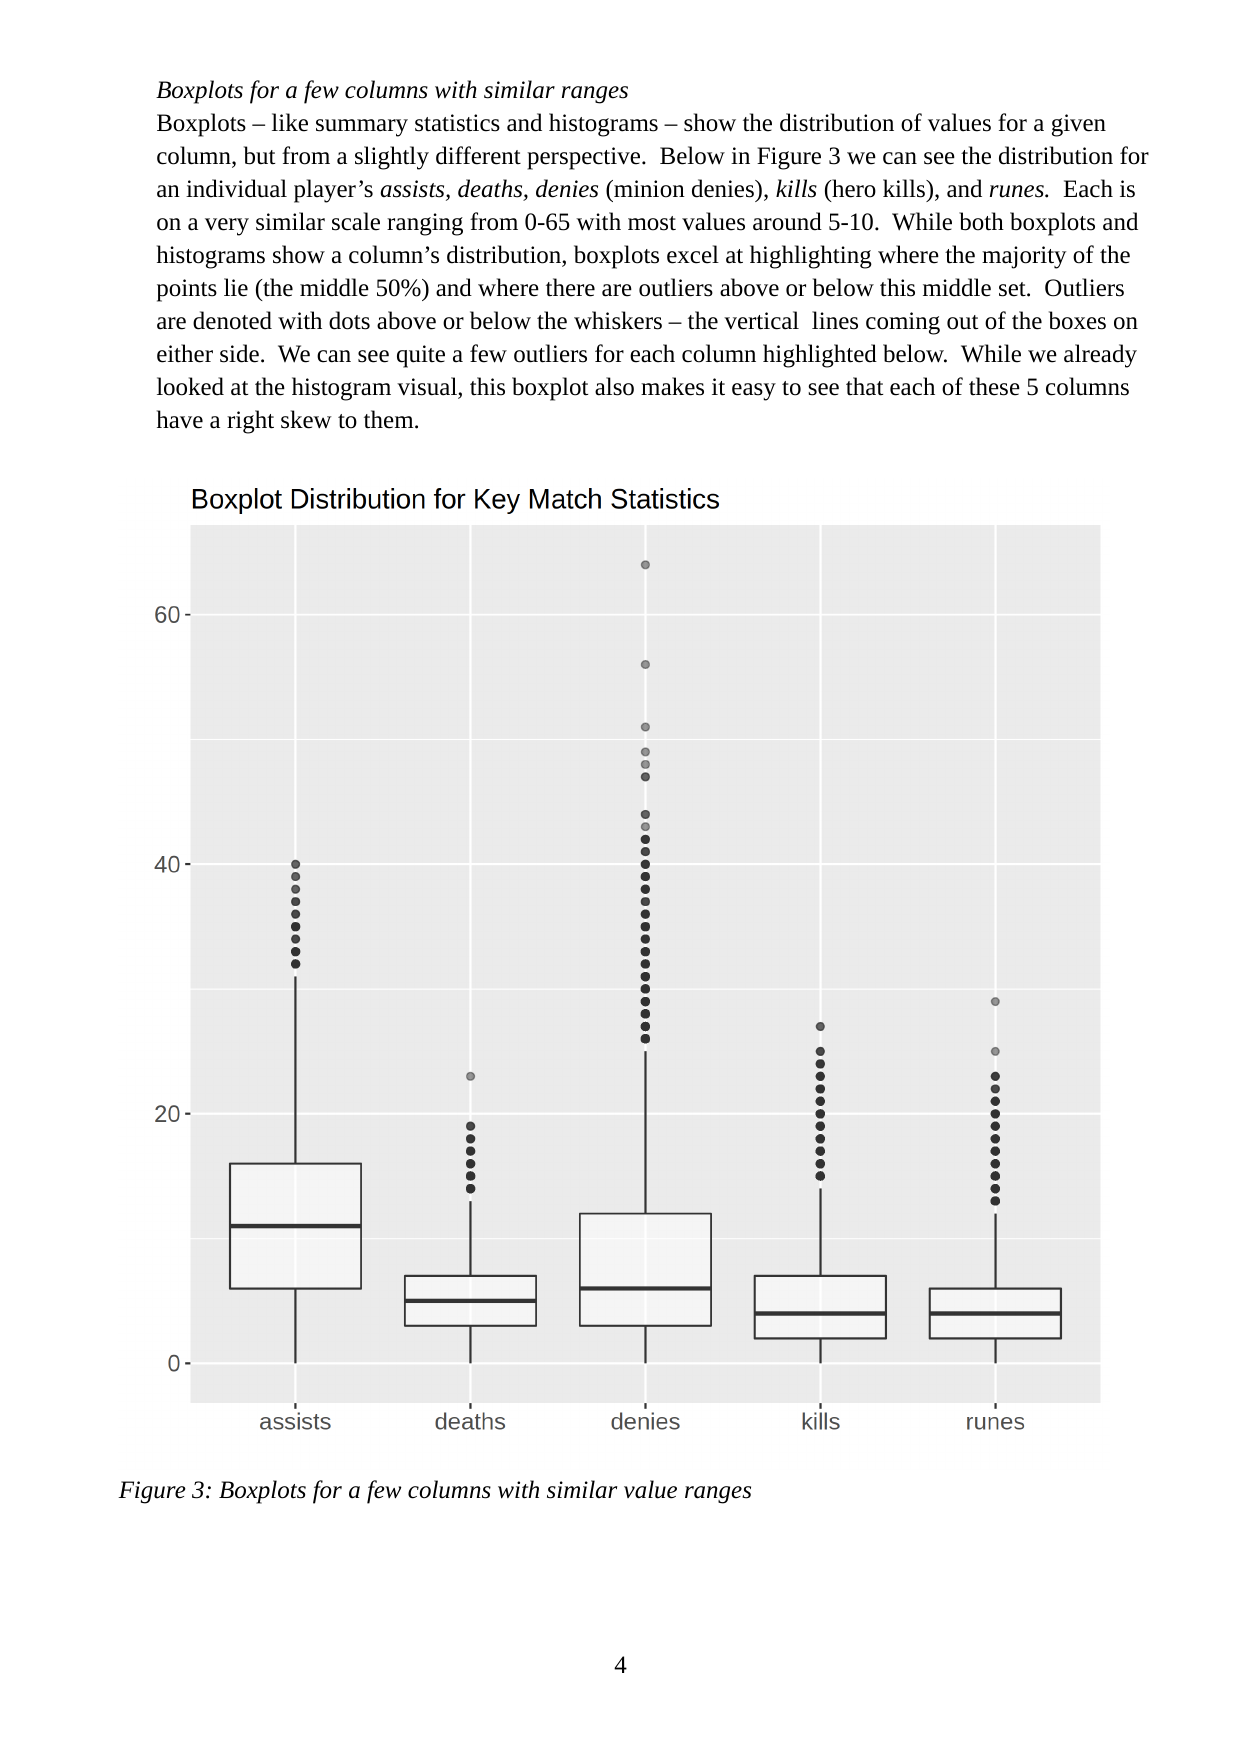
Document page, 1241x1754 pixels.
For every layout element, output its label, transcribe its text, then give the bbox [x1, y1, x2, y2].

text Figure 3: Boxplots for a few columns with similar value ranges [118, 1470, 1110, 1504]
text Boxplots – like summary statistics and histograms – show the distribution of values for a given column, but from a slightly different perspective. Below in Figure 3 we can see the distribution for an individual player’s assists, deaths, denies (minion denies), kills (hero kills), and runes. Each is on a very similar scale ranging from 0-65 with most values around 5-10. While both boxplots and histograms show a column’s distribution, boxplots excel at highlighting where the majority of the points lie (the middle 50%) and where there are outliers above or below this middle set. Outliers are denoted with dots above or below the whiskers – the vertical lines coming out of the boxes on either side. We can see quite a few outliers for each column highlighted below. While we already looked at the histogram visual, this boxplot also makes it easy to see that each of these 5 columns have a right skew to them. [156, 108, 1159, 434]
picture [118, 478, 1110, 1470]
text Boxplots for a few columns with similar ranges [156, 75, 1159, 104]
